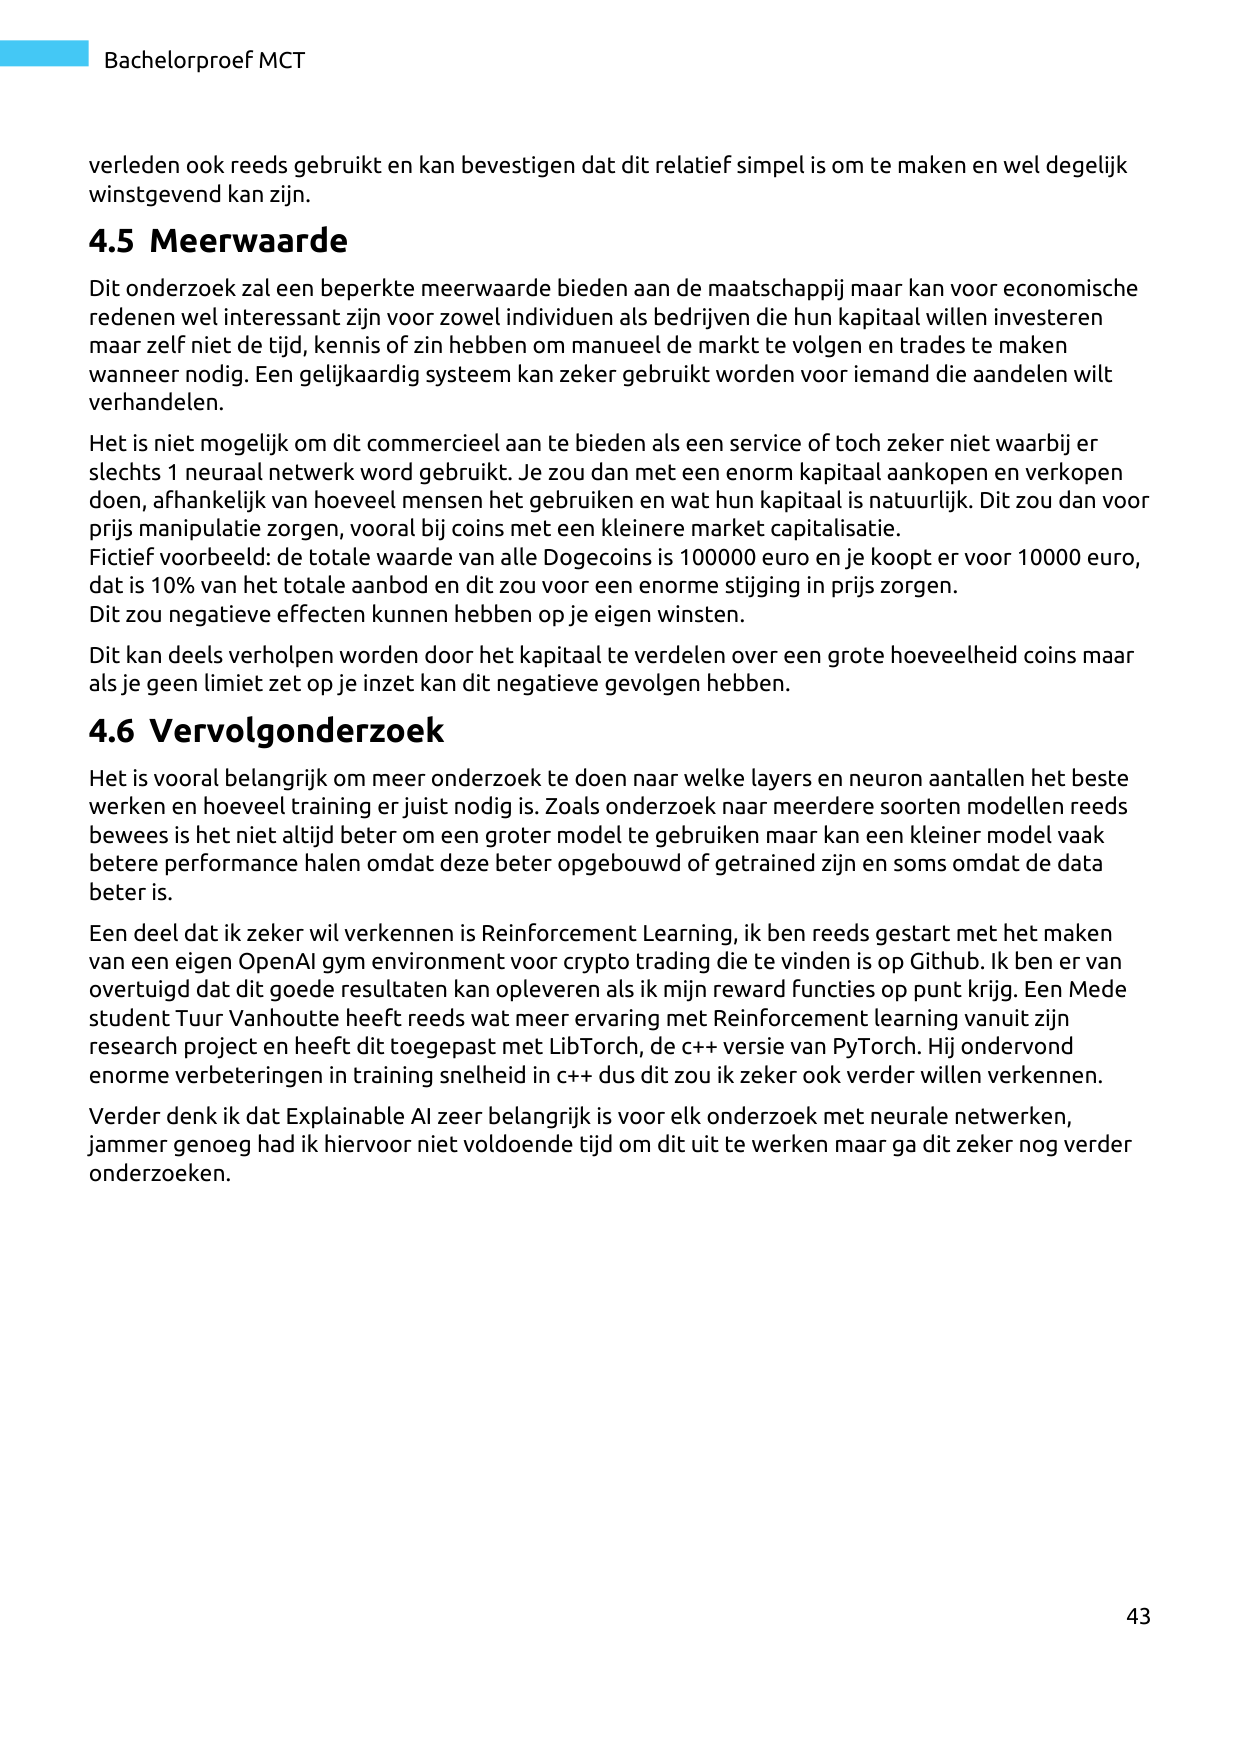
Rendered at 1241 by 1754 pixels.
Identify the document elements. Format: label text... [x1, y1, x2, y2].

text Het is niet mogelijk om dit commercieel aan te bieden als een service of toch zeker niet waarbij er slechts 1 neuraal netwerk word gebruikt. Je zou dan met een enorm kapitaal aankopen en verkopen doen, afhankelijk van hoeveel mensen het gebruiken en wat hun kapitaal is natuurlijk. Dit zou dan voor prijs manipulatie zorgen, vooral bij coins met een kleinere market capitalisatie. Fictief voorbeeld: de totale waarde van alle Dogecoins is 100000 euro en je koopt er voor 10000 euro, dat is 10% van het totale aanbod en dit zou voor een enorme stijging in prijs zorgen. Dit zou negatieve effecten kunnen hebben op je eigen winsten. [89, 429, 1152, 626]
subtitle Vervolgonderzoek [89, 710, 1152, 749]
text verleden ook reeds gebruikt en kan bevestigen dat dit relatief simpel is om te maken en wel degelijk winstgevend kan zijn. [89, 152, 1152, 206]
subtitle Meerwaarde [89, 221, 1152, 259]
text Het is vooral belangrijk om meer onderzoek te doen naar welke layers en neuron aantallen het beste werken en hoeveel training er juist nodig is. Zoals onderzoek naar meerdere soorten modellen reeds bewees is het niet altijd beter om een groter model te gebruiken maar kan een kleiner model vaak betere performance halen omdat deze beter opgebouwd of getrained zijn en soms omdat de data beter is. [89, 764, 1152, 904]
text Verder denk ik dat Explainable AI zeer belangrijk is voor elk onderzoek met neurale netwerken, jammer genoeg had ik hiervoor niet voldoende tijd om dit uit te werken maar ga dit zeker nog verder onderzoeken. [89, 1102, 1152, 1185]
text Dit kan deels verholpen worden door het kapitaal te verdelen over een grote hoeveelheid coins maar als je geen limiet zet op je inzet kan dit negatieve gevolgen hebben. [89, 641, 1152, 696]
text Een deel dat ik zeker wil verkennen is Reinforcement Learning, ik ben reeds gestart met het maken van een eigen OpenAI gym environment voor crypto trading die te vinden is op Github. Ik ben er van overtuigd dat dit goede resultaten kan opleveren als ik mijn reward functies op punt krijg. Een Mede student Tuur Vanhoutte heeft reeds wat meer ervaring met Reinforcement learning vanuit zijn research project en heeft dit toegepast met LibTorch, de c++ versie van PyTorch. Hij ondervond enorme verbeteringen in training snelheid in c++ dus dit zou ik zeker ook verder willen verkennen. [89, 919, 1152, 1087]
text Dit onderzoek zal een beperkte meerwaarde bieden aan de maatschappij maar kan voor economische redenen wel interessant zijn voor zowel individuen als bedrijven die hun kapitaal willen investeren maar zelf niet de tijd, kennis of zin hebben om manueel de markt te volgen en trades te maken wanneer nodig. Een gelijkaardig systeem kan zeker gebruikt worden voor iemand die aandelen wilt verhandelen. [89, 275, 1152, 415]
